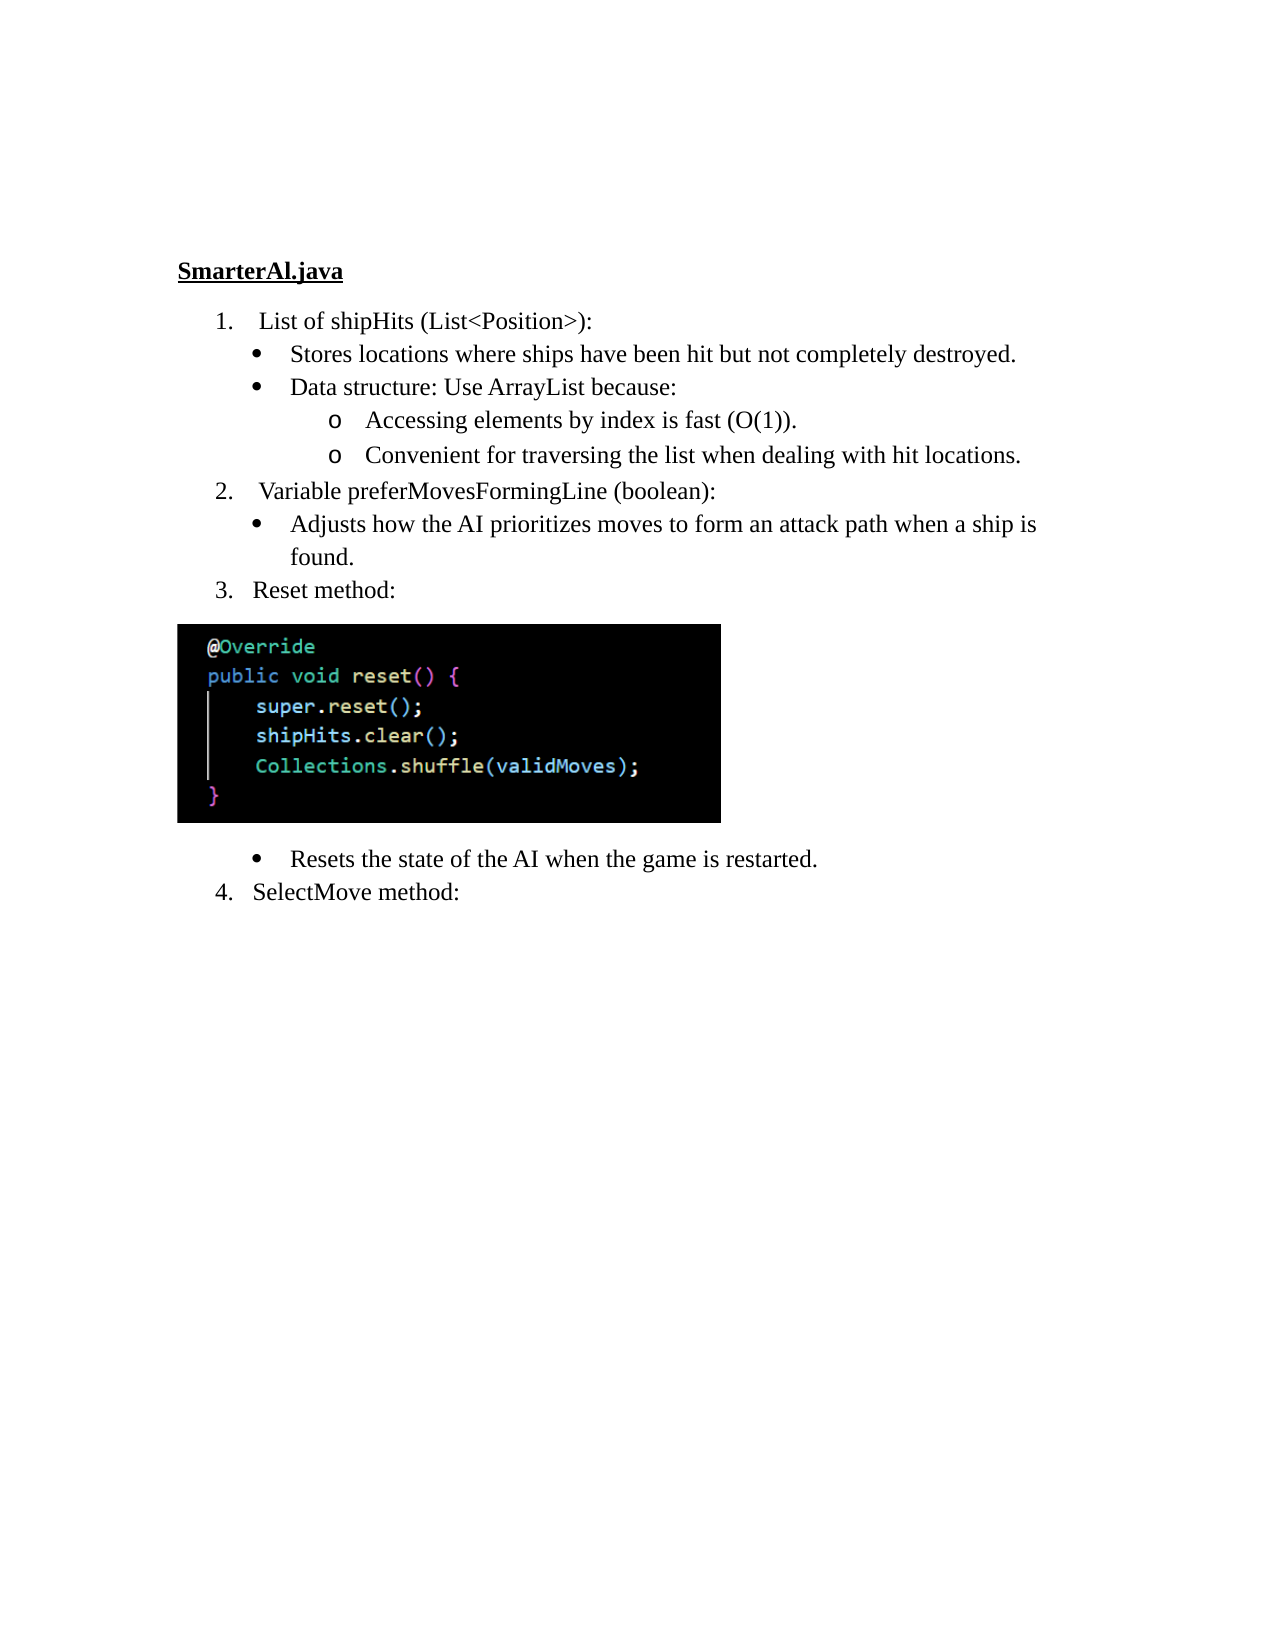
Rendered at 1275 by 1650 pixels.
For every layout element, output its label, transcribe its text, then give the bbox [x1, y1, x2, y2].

text SmarterAl.java [177, 256, 1098, 285]
list Variable preferMovesFormingLine (boolean): [215, 476, 1098, 505]
list SelectMove method: [215, 877, 1098, 906]
list Stores locations where ships have been hit but not completely destroyed. [252, 339, 1098, 368]
list Convenient for traversing the list when dealing with hit locations. [327, 441, 1098, 471]
list Data structure: Use ArrayList because: [252, 372, 1098, 401]
list Resets the state of the AI ​​when the game is restarted. [252, 844, 1098, 873]
list Accessing elements by index is fast (O(1)). [327, 405, 1098, 436]
list List of shipHits (List<Position>): [215, 306, 1098, 335]
list Adjusts how the AI ​​prioritizes moves to form an attack path when a ship is found. [252, 509, 1098, 571]
list Reset method: [215, 575, 1098, 604]
